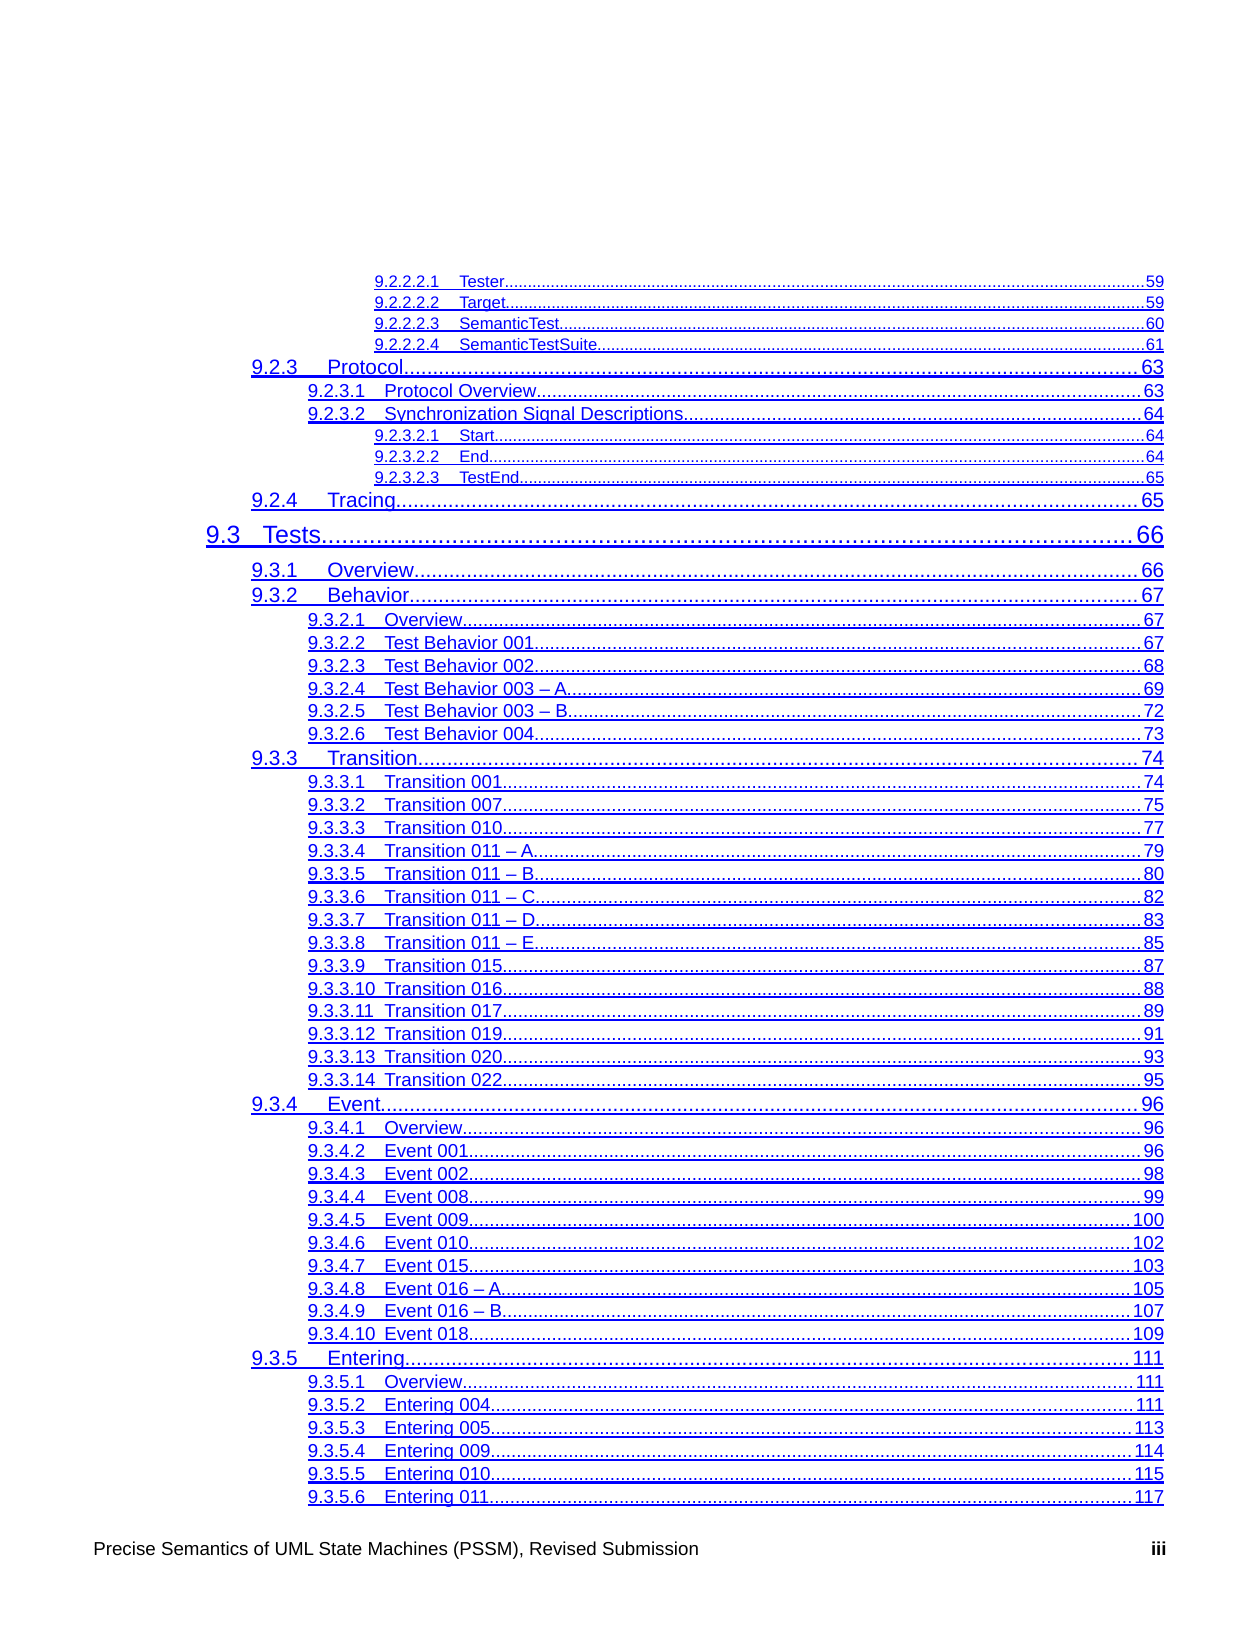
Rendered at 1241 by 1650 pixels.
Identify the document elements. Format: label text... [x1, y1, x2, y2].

text 9.3.5.3 Entering 005 113 [308, 1416, 1164, 1436]
text 9.3.3.14 Transition 022 95 [308, 1068, 1164, 1088]
text 9.2.2.2.4 SemanticTestSuite 61 [374, 333, 1164, 351]
text 9.3.3.6 Transition 011 – C 82 [308, 884, 1164, 904]
text 9.3.4.2 Event 001 96 [308, 1138, 1164, 1159]
text 9.3.2 Behavior 67 [251, 582, 1164, 604]
text 9.3.3.13 Transition 020 93 [308, 1045, 1164, 1065]
text 9.3.2.4 Test Behavior 003 – A 69 [308, 676, 1164, 696]
text 9.3.3.2 Transition 007 75 [308, 793, 1164, 813]
text 9.3.5.2 Entering 004 111 [308, 1393, 1164, 1413]
text 9.3.3.5 Transition 011 – B 80 [308, 861, 1164, 881]
text 9.2.3.2.1 Start 64 [374, 424, 1164, 443]
text 9.3.3.3 Transition 010 77 [308, 816, 1164, 836]
text 9.2.3 Protocol 63 [251, 353, 1164, 375]
text 9.3.4.6 Event 010 102 [308, 1230, 1164, 1250]
text 9.3.3.10 Transition 016 88 [308, 976, 1164, 996]
text 9.3.4.10 Event 018 109 [308, 1322, 1164, 1342]
text 9.3.4.7 Event 015 103 [308, 1253, 1164, 1273]
text 9.3.4.9 Event 016 – B 107 [308, 1299, 1164, 1319]
text 9.3.4.5 Event 009 100 [308, 1207, 1164, 1227]
text 9.3 Tests 66 [206, 520, 1164, 545]
text 9.3.5.6 Entering 011 117 [308, 1484, 1164, 1504]
text 9.2.3.2 Synchronization Signal Descriptions 64 [308, 401, 1164, 421]
text 9.3.3.11 Transition 017 89 [308, 999, 1164, 1019]
text 9.3.2.5 Test Behavior 003 – B 72 [308, 699, 1164, 719]
text 9.3.3.9 Transition 015 87 [308, 953, 1164, 973]
text 9.3.4.4 Event 008 99 [308, 1184, 1164, 1204]
text 9.3.3.8 Transition 011 – E 85 [308, 930, 1164, 950]
text 9.2.3.1 Protocol Overview 63 [308, 378, 1164, 399]
text 9.3.1 Overview 66 [251, 557, 1164, 579]
text 9.2.2.2.3 SemanticTest 60 [374, 312, 1164, 330]
text 9.3.2.3 Test Behavior 002 68 [308, 653, 1164, 673]
text 9.3.2.2 Test Behavior 001 67 [308, 630, 1164, 650]
text 9.2.3.2.3 TestEnd 65 [374, 466, 1164, 484]
text 9.2.2.2.2 Target 59 [374, 291, 1164, 309]
text 9.2.3.2.2 End 64 [374, 445, 1164, 464]
text 9.3.5.5 Entering 010 115 [308, 1461, 1164, 1481]
text 9.3.3 Transition 74 [251, 745, 1164, 767]
text 9.3.5.1 Overview 111 [308, 1370, 1164, 1390]
text 9.2.2.2.1 Tester 59 [374, 270, 1164, 289]
text 9.3.2.6 Test Behavior 004 73 [308, 722, 1164, 742]
text 9.3.3.7 Transition 011 – D 83 [308, 907, 1164, 927]
text 9.3.3.12 Transition 019 91 [308, 1022, 1164, 1042]
text 9.3.4.8 Event 016 – A 105 [308, 1276, 1164, 1296]
text 9.3.5 Entering 111 [251, 1345, 1164, 1367]
text 9.3.3.1 Transition 001 74 [308, 770, 1164, 790]
text 9.3.4.3 Event 002 98 [308, 1161, 1164, 1181]
text 9.3.3.4 Transition 011 – A 79 [308, 838, 1164, 859]
text 9.3.4 Event 96 [251, 1091, 1164, 1113]
text 9.3.5.4 Entering 009 114 [308, 1438, 1164, 1459]
text 9.3.4.1 Overview 96 [308, 1116, 1164, 1136]
text 9.2.4 Tracing 65 [251, 487, 1164, 509]
text 9.3.2.1 Overview 67 [308, 607, 1164, 627]
